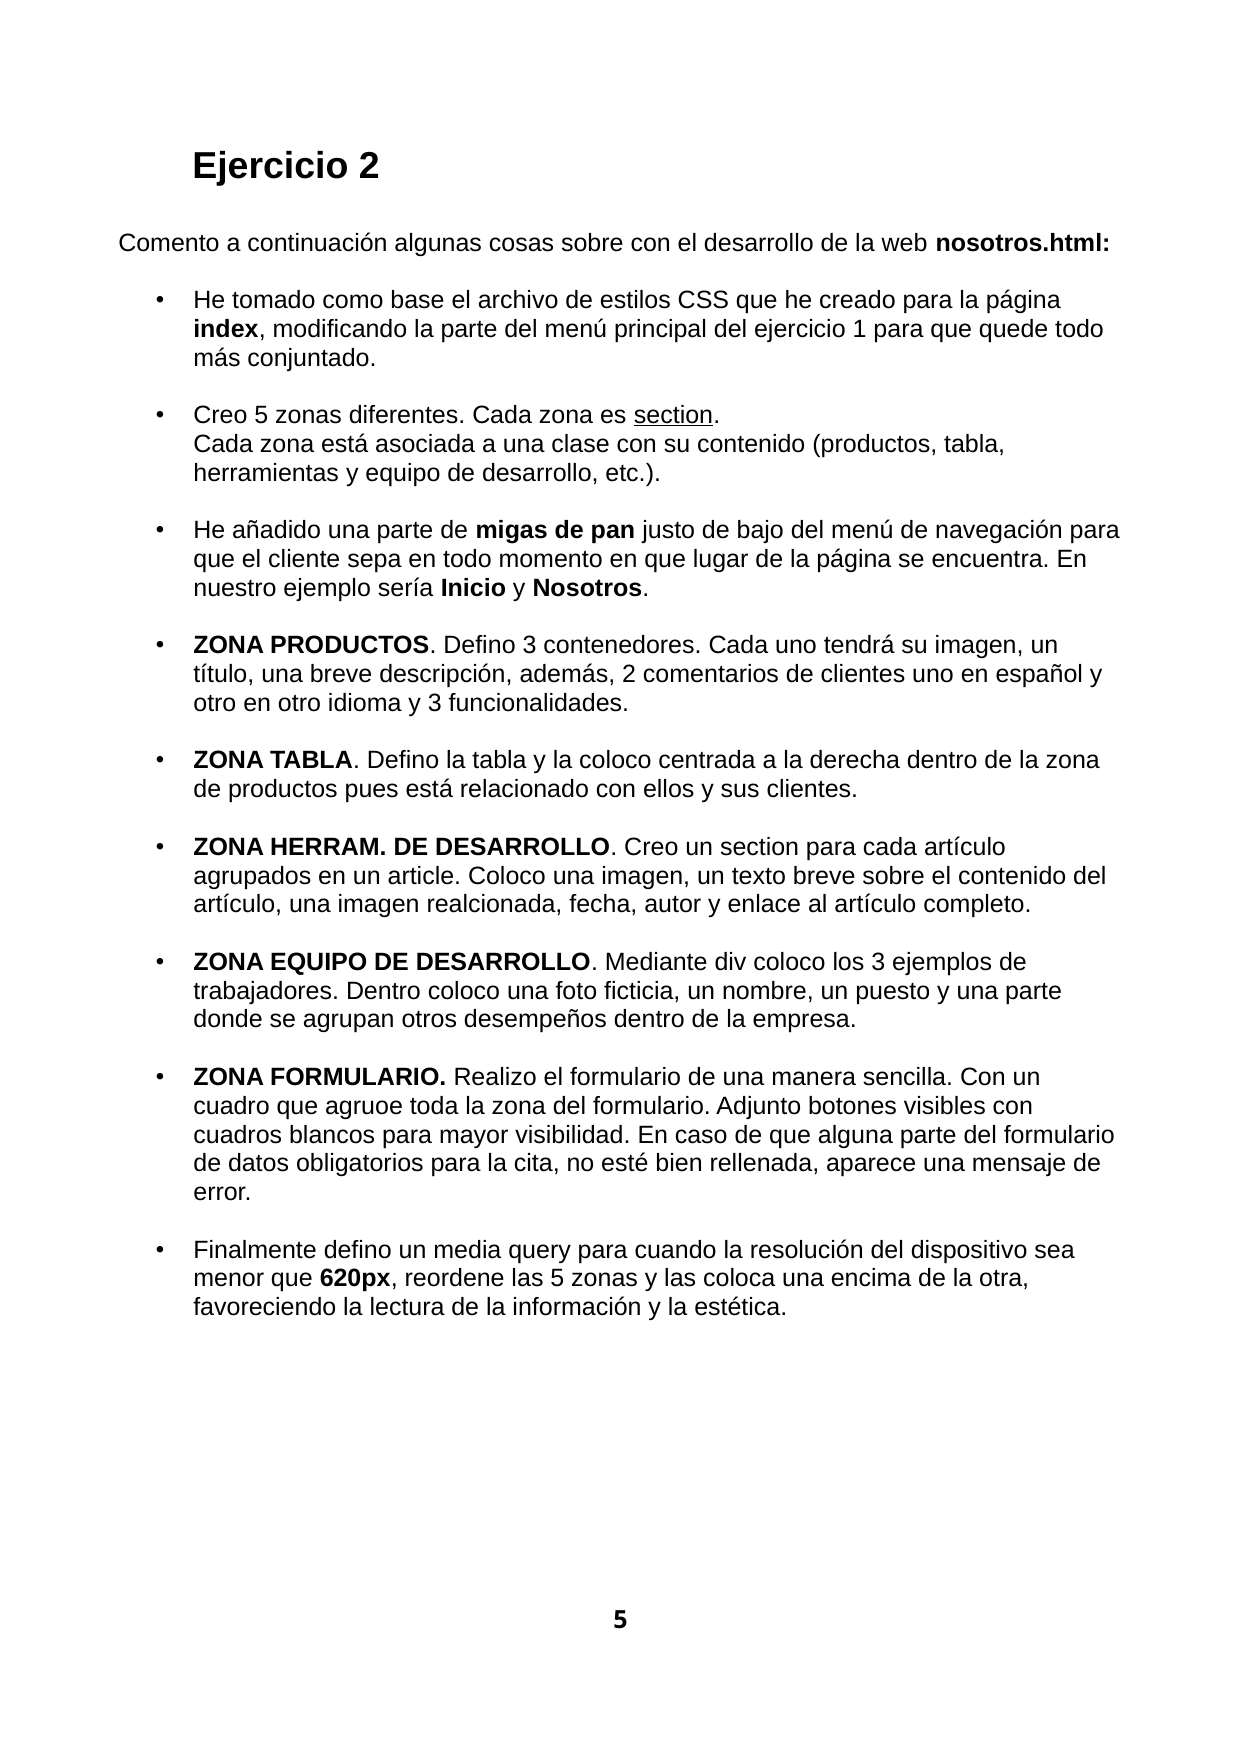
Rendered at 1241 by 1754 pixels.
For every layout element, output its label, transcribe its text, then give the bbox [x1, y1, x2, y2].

list Cada zona está asociada a una clase con su contenido (productos, tabla, herramientas y equipo de desarrollo, etc.). [156, 429, 1122, 486]
list He añadido una parte de migas de pan justo de bajo del menú de navegación para que el cliente sepa en todo momento en que lugar de la página se encuentra. En nuestro ejemplo sería Inicio y Nosotros. [156, 515, 1122, 602]
list ZONA EQUIPO DE DESARROLLO. Mediante div coloco los 3 ejemplos de trabajadores. Dentro coloco una foto ficticia, un nombre, un puesto y una parte donde se agrupan otros desempeños dentro de la empresa. [156, 947, 1122, 1033]
list ZONA TABLA. Defino la tabla y la coloco centrada a la derecha dentro de la zona de productos pues está relacionado con ellos y sus clientes. [156, 745, 1122, 803]
list ZONA HERRAM. DE DESARROLLO. Creo un section para cada artículo agrupados en un article. Coloco una imagen, un texto breve sobre el contenido del artículo, una imagen realcionada, fecha, autor y enlace al artículo completo. [156, 832, 1122, 918]
list Finalmente defino un media query para cuando la resolución del dispositivo sea menor que 620px, reordene las 5 zonas y las coloca una encima de la otra, favoreciendo la lectura de la información y la estética. [156, 1234, 1122, 1321]
list He tomado como base el archivo de estilos CSS que he creado para la página index, modificando la parte del menú principal del ejercicio 1 para que quede todo más conjuntado. [156, 285, 1122, 371]
list ZONA PRODUCTOS. Defino 3 contenedores. Cada uno tendrá su imagen, un título, una breve descripción, además, 2 comentarios de clientes uno en español y otro en otro idioma y 3 funcionalidades. [156, 630, 1122, 717]
text Comento a continuación algunas cosas sobre con el desarrollo de la web nosotros.html: [118, 227, 1122, 285]
list Creo 5 zonas diferentes. Cada zona es section. [156, 400, 1122, 429]
subtitle Ejercicio 2 [118, 143, 1122, 186]
list ZONA FORMULARIO. Realizo el formulario de una manera sencilla. Con un cuadro que agruoe toda la zona del formulario. Adjunto botones visibles con cuadros blancos para mayor visibilidad. En caso de que alguna parte del formulario de datos obligatorios para la cita, no esté bien rellenada, aparece una mensaje de error. [156, 1062, 1122, 1206]
